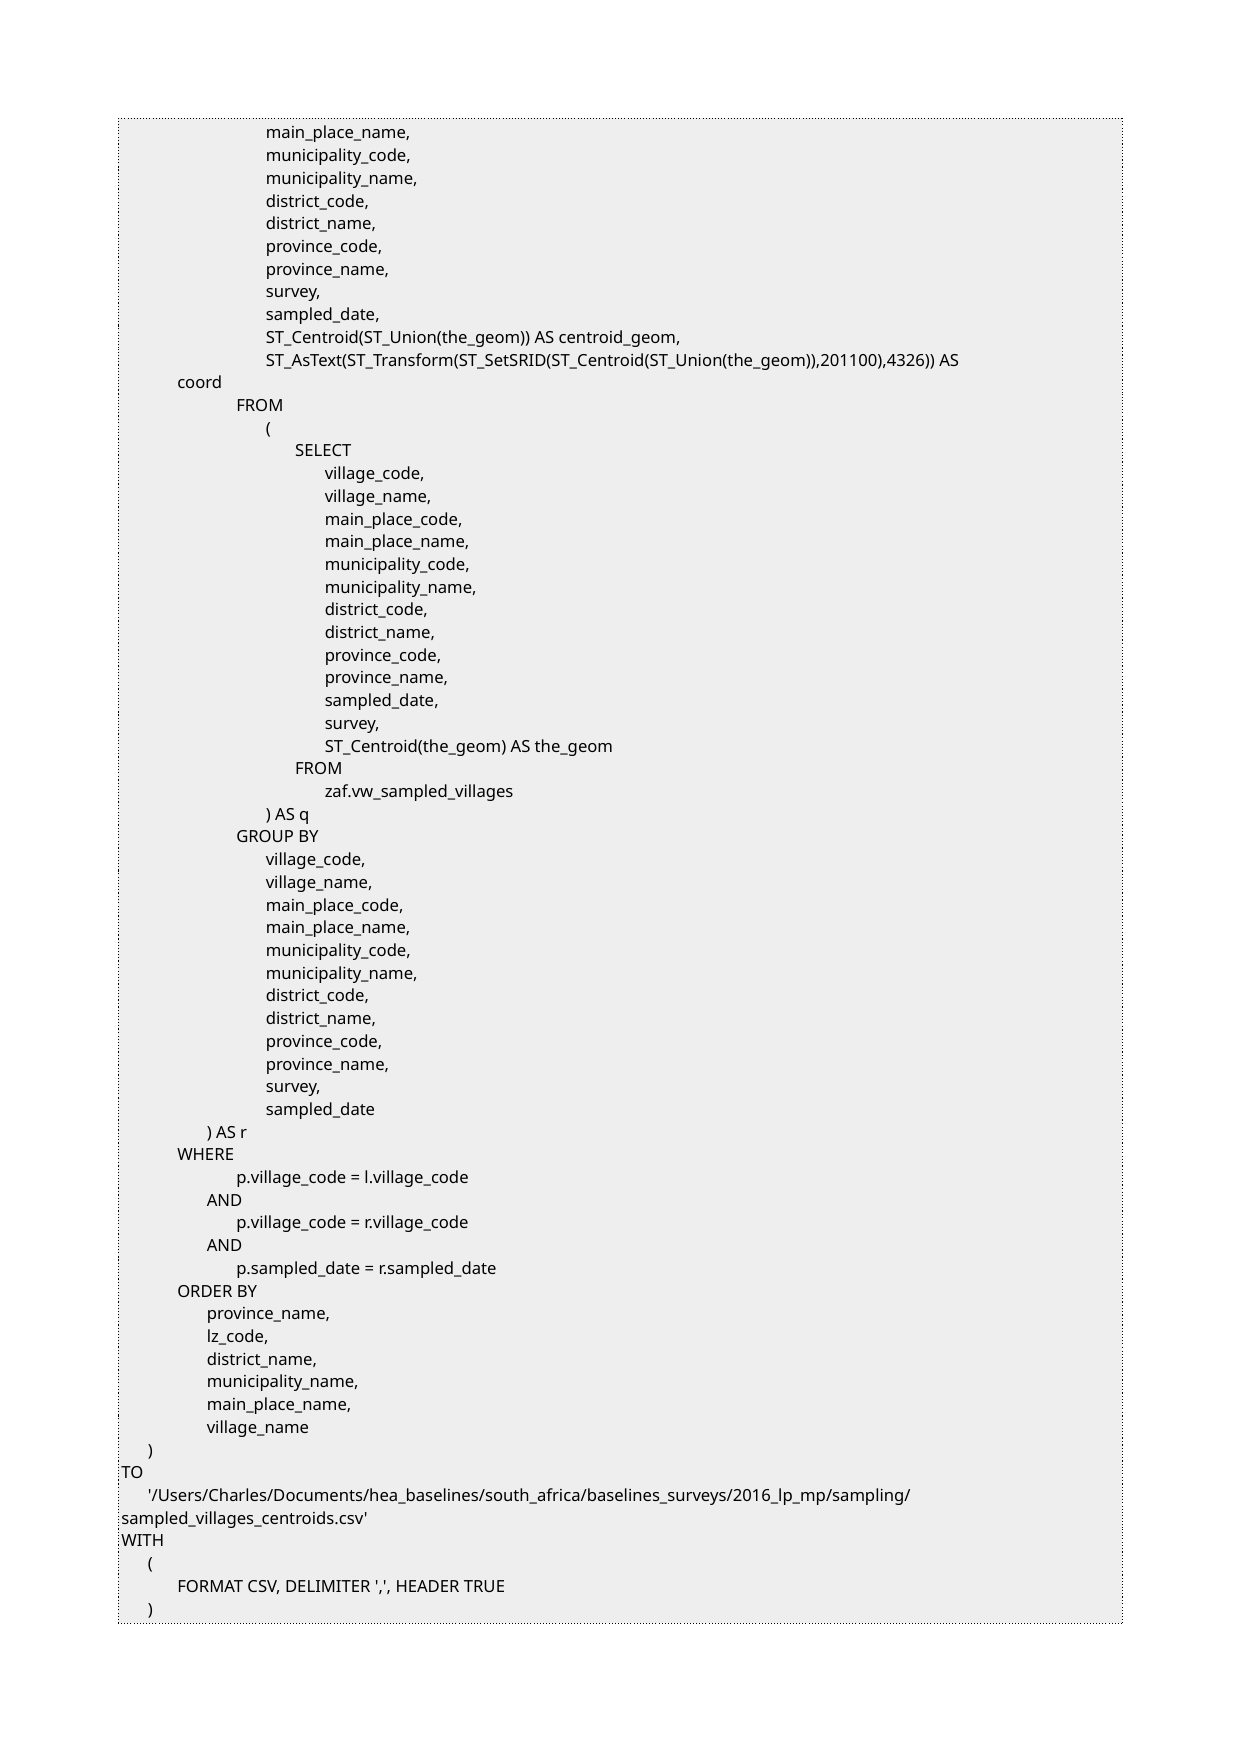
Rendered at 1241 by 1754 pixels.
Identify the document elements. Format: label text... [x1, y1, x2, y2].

text WITH [118, 1526, 1122, 1549]
text ) AS q [118, 799, 1122, 822]
text district_name, [118, 618, 1122, 640]
text province_code, [118, 1026, 1122, 1049]
text province_name, [118, 1049, 1122, 1072]
text municipality_name, [118, 958, 1122, 981]
text SELECT [118, 436, 1122, 459]
text FORMAT CSV, DELIMITER ',', HEADER TRUE [118, 1571, 1122, 1594]
text province_name, [118, 663, 1122, 686]
text FROM [118, 754, 1122, 777]
text municipality_name, [118, 1367, 1122, 1390]
text ) [118, 1594, 1122, 1623]
text village_code, [118, 459, 1122, 481]
text municipality_code, [118, 141, 1122, 163]
text village_name, [118, 867, 1122, 890]
text main_place_name, [118, 527, 1122, 549]
text district_name, [118, 1004, 1122, 1026]
text ST_Centroid(the_geom) AS the_geom [118, 731, 1122, 754]
text ) [118, 1435, 1122, 1458]
text survey, [118, 708, 1122, 731]
text WHERE [118, 1140, 1122, 1163]
text ORDER BY [118, 1276, 1122, 1299]
text ( [118, 1549, 1122, 1571]
text municipality_code, [118, 549, 1122, 572]
text sampled_date, [118, 300, 1122, 322]
text AND [118, 1231, 1122, 1253]
text survey, [118, 1072, 1122, 1094]
text main_place_code, [118, 890, 1122, 913]
text sampled_date [118, 1094, 1122, 1117]
text '/Users/Charles/Documents/hea_baselines/south_africa/baselines_surveys/2016_lp_mp/sampling/sampled_villages_centroids.csv' [118, 1481, 1122, 1526]
text main_place_code, [118, 504, 1122, 527]
text ( [118, 413, 1122, 436]
text district_code, [118, 595, 1122, 618]
text ST_Centroid(ST_Union(the_geom)) AS centroid_geom, [118, 322, 1122, 345]
text GROUP BY [118, 822, 1122, 845]
text province_name, [118, 1299, 1122, 1322]
text village_name, [118, 481, 1122, 504]
text main_place_name, [118, 118, 1122, 141]
text p.village_code = r.village_code [118, 1208, 1122, 1231]
text district_name, [118, 1344, 1122, 1367]
text municipality_name, [118, 572, 1122, 595]
text main_place_name, [118, 913, 1122, 936]
text p.village_code = l.village_code [118, 1163, 1122, 1185]
text TO [118, 1458, 1122, 1481]
text province_code, [118, 640, 1122, 663]
text main_place_name, [118, 1390, 1122, 1412]
text province_code, [118, 232, 1122, 254]
text ST_AsText(ST_Transform(ST_SetSRID(ST_Centroid(ST_Union(the_geom)),201100),4326)) AS coord [118, 345, 1122, 391]
text survey, [118, 277, 1122, 300]
text FROM [118, 391, 1122, 413]
text sampled_date, [118, 686, 1122, 708]
text municipality_code, [118, 936, 1122, 958]
text village_name [118, 1412, 1122, 1435]
text village_code, [118, 845, 1122, 867]
text district_code, [118, 981, 1122, 1004]
text municipality_name, [118, 163, 1122, 186]
text p.sampled_date = r.sampled_date [118, 1253, 1122, 1276]
text province_name, [118, 254, 1122, 277]
text lz_code, [118, 1322, 1122, 1344]
text zaf.vw_sampled_villages [118, 777, 1122, 799]
text AND [118, 1185, 1122, 1208]
text district_name, [118, 209, 1122, 232]
text ) AS r [118, 1117, 1122, 1140]
text district_code, [118, 186, 1122, 209]
